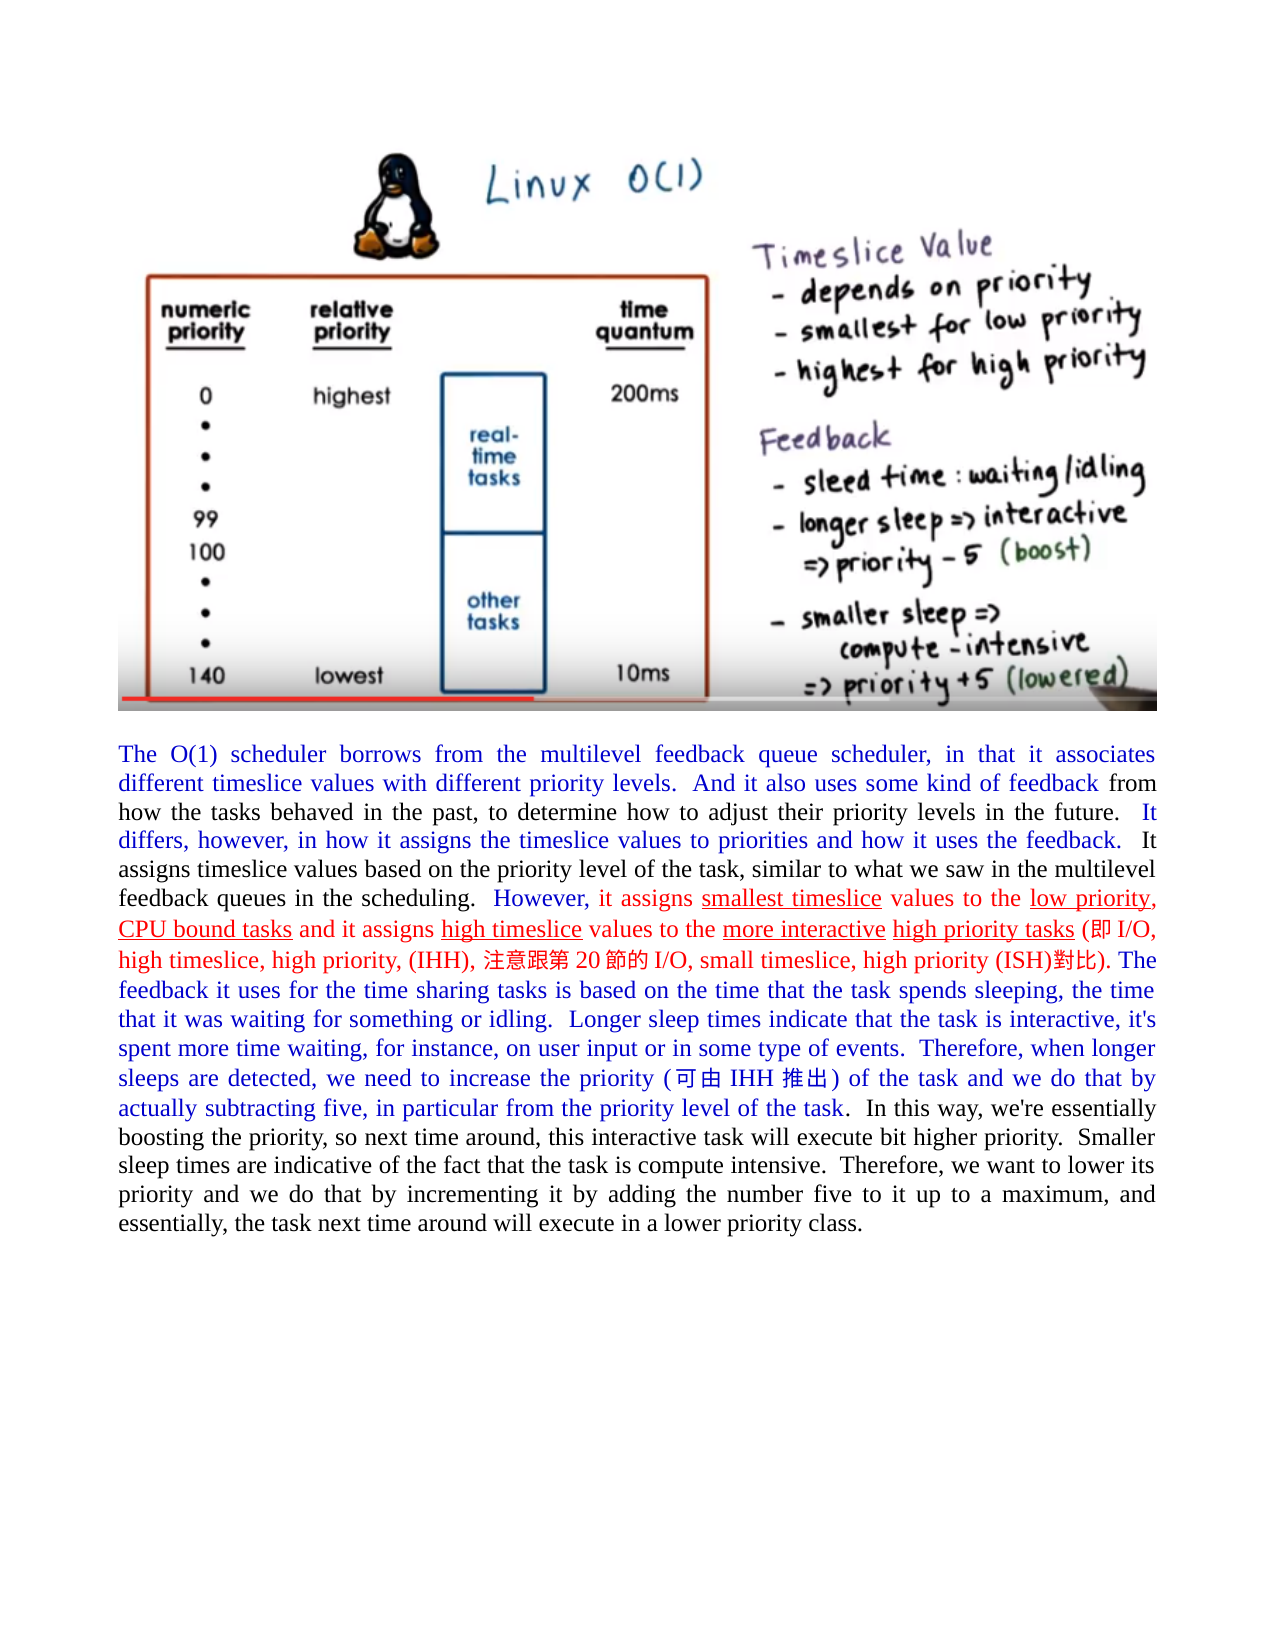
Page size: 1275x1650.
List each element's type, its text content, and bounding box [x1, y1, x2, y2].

picture [118, 146, 1157, 711]
text The O(1) scheduler borrows from the multilevel feedback queue scheduler, in that it associates different timeslice values with different priority levels. And it also uses some kind of feedback from how the tasks behaved in the past, to determine how to adjust their priority levels in the future. It differs, however, in how it assigns the timeslice values to priorities and how it uses the feedback. It assigns timeslice values based on the priority level of the task, similar to what we saw in the multilevel feedback queues in the scheduling. However, it assigns smallest timeslice values to the low priority, CPU bound tasks and it assigns high timeslice values to the more interactive high priority tasks (即I/O, high timeslice, high priority, (IHH), 注意跟第20節的I/O, small timeslice, high priority (ISH)對比). The feedback it uses for the time sharing tasks is based on the time that the task spends sleeping, the time that it was waiting for something or idling. Longer sleep times indicate that the task is interactive, it's spent more time waiting, for instance, on user input or in some type of events. Therefore, when longer sleeps are detected, we need to increase the priority (可由IHH推出) of the task and we do that by actually subtracting five, in particular from the priority level of the task. In this way, we're essentially boosting the priority, so next time around, this interactive task will execute bit higher priority. Smaller sleep times are indicative of the fact that the task is compute intensive. Therefore, we want to lower its priority and we do that by incrementing it by adding the number five to it up to a maximum, and essentially, the task next time around will execute in a lower priority class. [118, 739, 1157, 1237]
